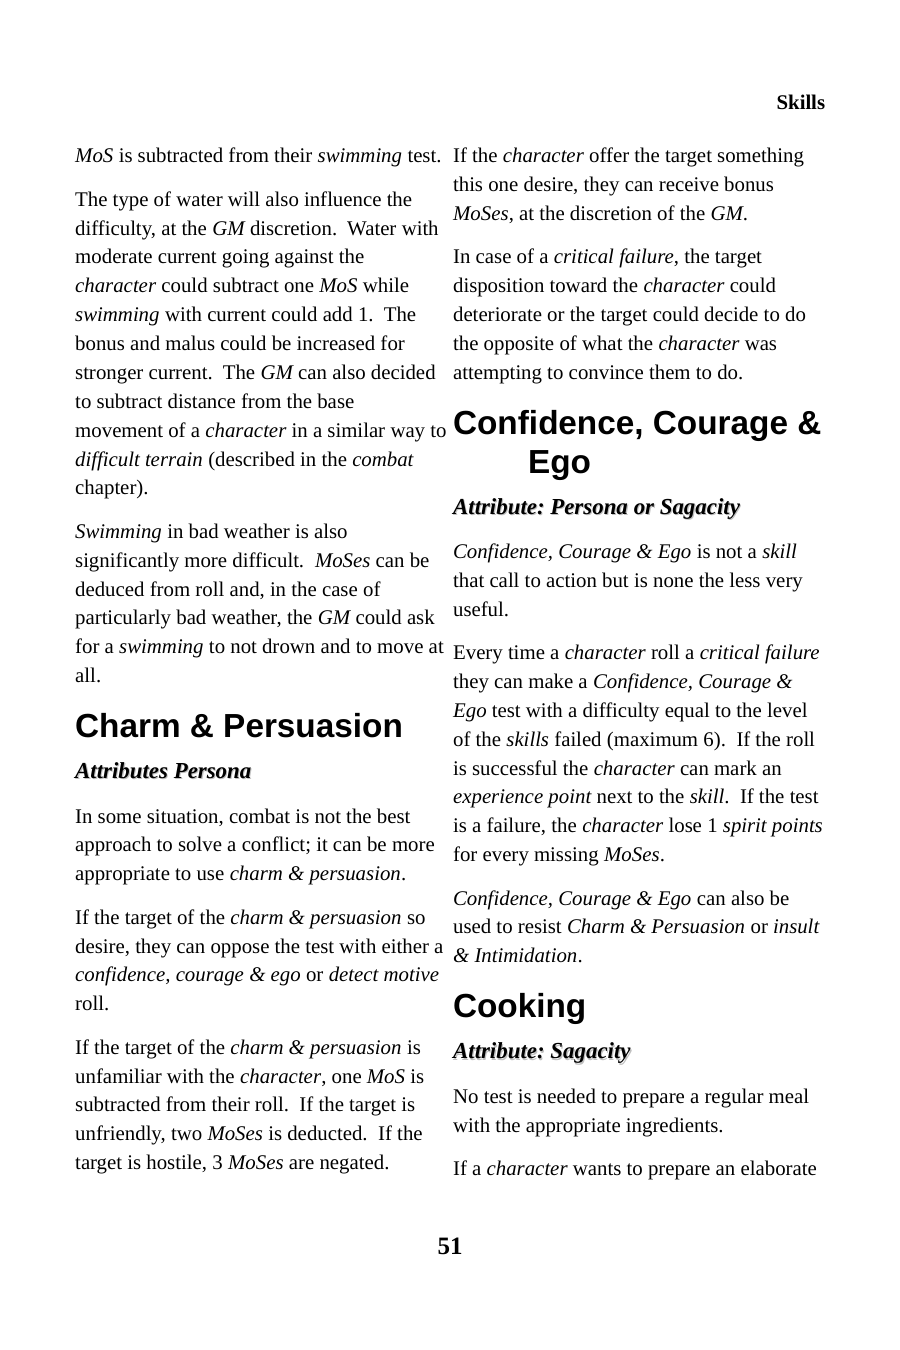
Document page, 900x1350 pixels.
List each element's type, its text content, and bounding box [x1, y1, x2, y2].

text In case of a critical failure, the target disposition toward the character could deteriorate or the target could decide to do the opposite of what the character was attempting to convince them to do. [453, 244, 825, 384]
text If the character offer the target something this one desire, they can receive bonus MoSes, at the discretion of the GM. [453, 143, 825, 225]
text Every time a character roll a critical failure they can make a Confidence, Courage & Ego test with a difficulty equal to the level of the skills failed (maximum 6). If the roll is successful the character can mark an experience point next to the skill. If the test is a failure, the character lose 1 spirit points for every missing MoSes. [453, 640, 825, 866]
text Confidence, Courage & Ego can also be used to resist Charm & Persuasion or insult & Intimidation. [453, 885, 825, 967]
text Attributes Persona [75, 757, 447, 784]
text If a character wants to prepare an elaborate [453, 1156, 825, 1180]
text Confidence, Courage & Ego is not a skill that call to action but is none the less very useful. [453, 539, 825, 621]
subtitle Confidence, Courage & Ego [453, 403, 825, 480]
text No test is needed to prepare a regular meal with the appropriate ingredients. [453, 1084, 825, 1137]
subtitle Cooking [453, 987, 825, 1025]
text The type of water will also influence the difficulty, at the GM discretion. Water with moderate current going against the character could subtract one MoS while swimming with current could add 1. The bonus and malus could be increased for stronger current. The GM can also decided to subtract distance from the base movement of a character in a similar way to difficult terrain (described in the combat chapter). [75, 187, 447, 499]
text Swimming in bad weather is also significantly more difficult. MoSes can be deduced from roll and, in the case of particularly bad weather, the GM could ask for a swimming to not drown and to move at all. [75, 519, 447, 687]
text In some situation, combat is not the best approach to solve a conflict; it can be more appropriate to use charm & persuasion. [75, 803, 447, 885]
text Attribute: Sagacity [453, 1037, 825, 1064]
text If the target of the charm & persuasion is unfamiliar with the character, one MoS is subtracted from their roll. If the target is unfriendly, two MoSes is deducted. If the target is hostile, 3 MoSes are negated. [75, 1035, 447, 1174]
text MoS is subtracted from their swimming test. [75, 143, 447, 167]
text If the target of the charm & persuasion so desire, they can oppose the test with either a confidence, courage & ego or detect motive roll. [75, 905, 447, 1015]
subtitle Charm & Persuasion [75, 706, 447, 745]
text Attribute: Persona or Sagacity [453, 493, 825, 519]
